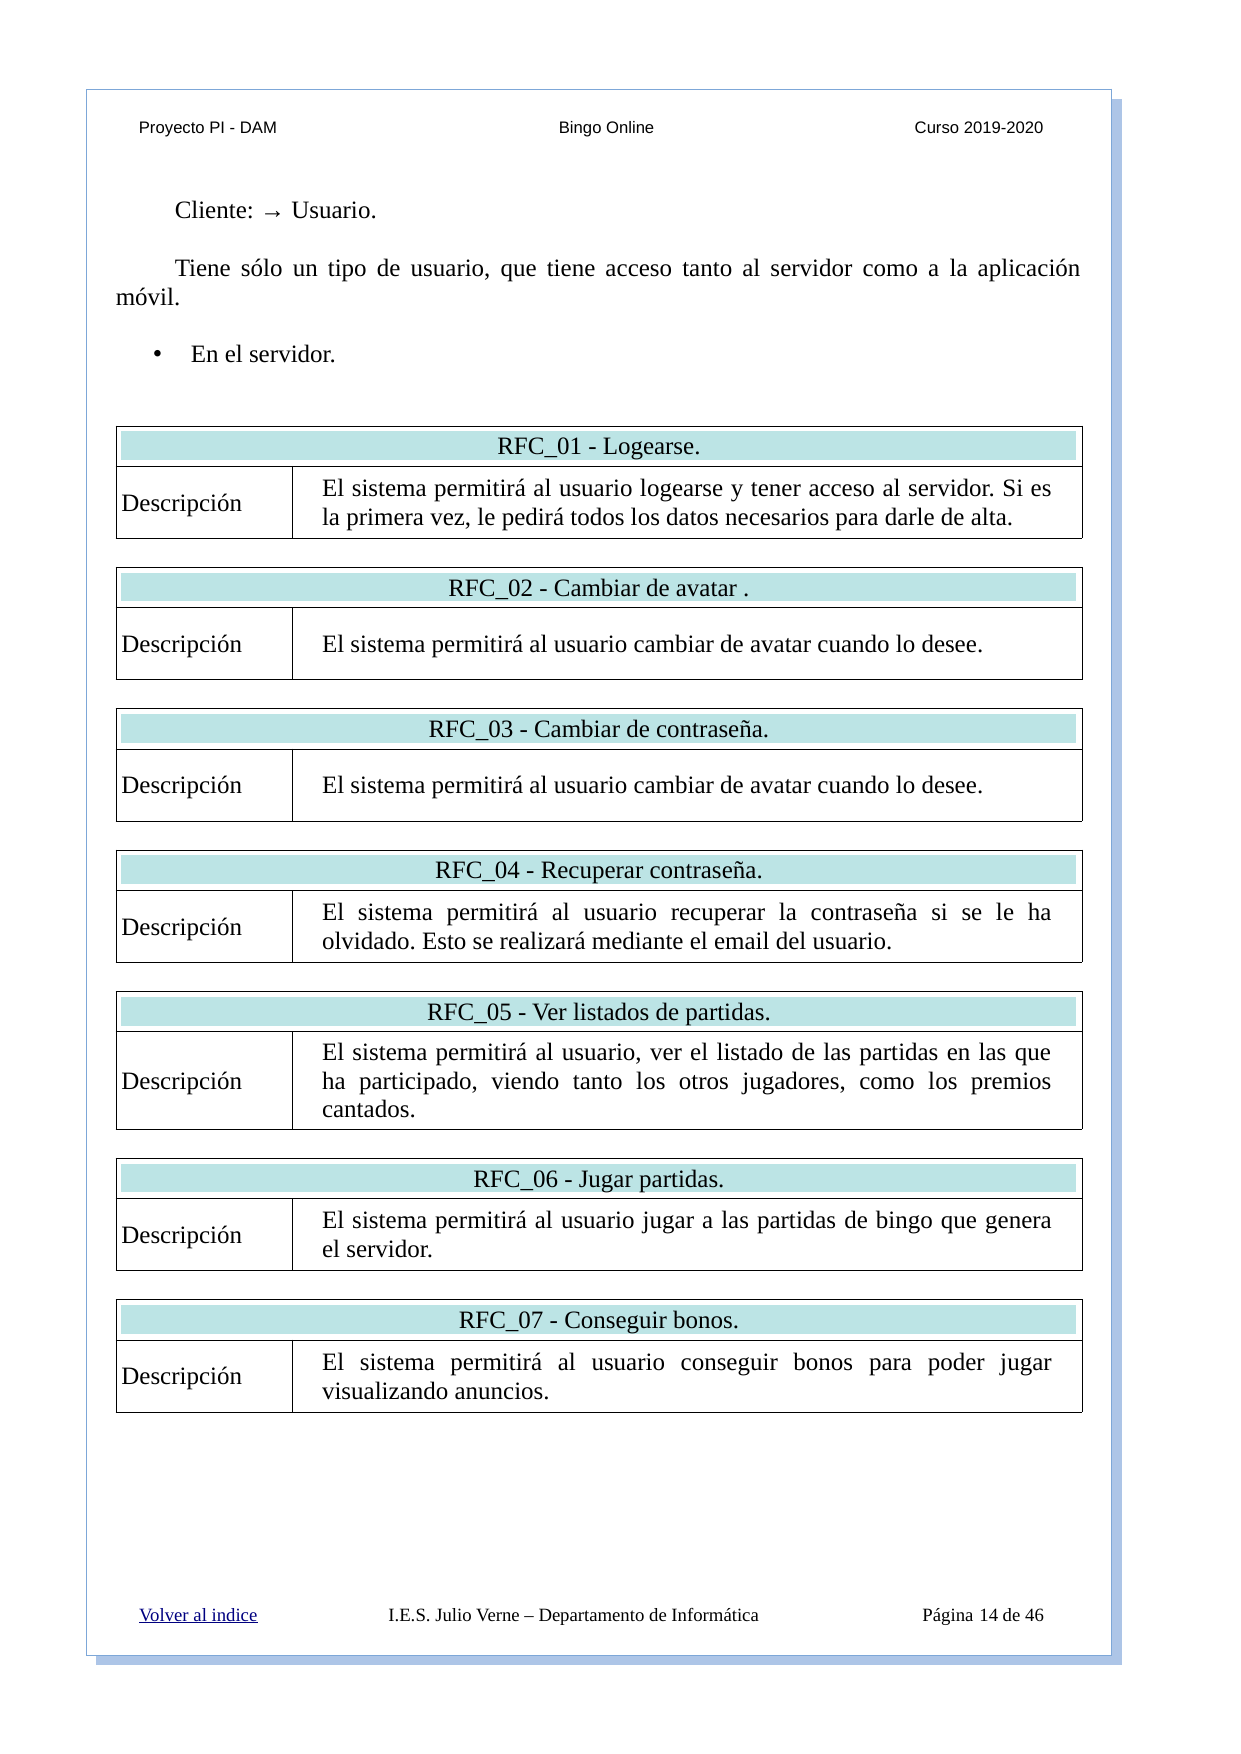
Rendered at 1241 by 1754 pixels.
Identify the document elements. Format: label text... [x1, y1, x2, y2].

table_cell Descripción [117, 1341, 292, 1412]
table_header RFC_07 - Conseguir bonos. [117, 1300, 1082, 1339]
table_cell El sistema permitirá al usuario jugar a las partidas de bingo que genera el servidor. [293, 1199, 1082, 1270]
list En el servidor. [153, 339, 1082, 368]
table_cell Descripción [117, 750, 292, 821]
table_cell El sistema permitirá al usuario cambiar de avatar cuando lo desee. [293, 608, 1082, 679]
table_header RFC_02 - Cambiar de avatar . [117, 568, 1082, 607]
table_cell El sistema permitirá al usuario conseguir bonos para poder jugar visualizando anuncios. [293, 1341, 1082, 1412]
table_cell El sistema permitirá al usuario, ver el listado de las partidas en las que ha participado, viendo tanto los otros jugadores, como los premios cantados. [293, 1032, 1082, 1129]
table_cell Descripción [117, 1199, 292, 1270]
table_cell El sistema permitirá al usuario recuperar la contraseña si se le ha olvidado. Esto se realizará mediante el email del usuario. [293, 891, 1082, 962]
table_cell Descripción [117, 891, 292, 962]
table_cell El sistema permitirá al usuario cambiar de avatar cuando lo desee. [293, 750, 1082, 821]
table_header RFC_06 - Jugar partidas. [117, 1159, 1082, 1198]
table_header RFC_01 - Logearse. [117, 427, 1082, 466]
table_cell Descripción [117, 608, 292, 679]
table_cell Descripción [117, 467, 292, 538]
text Tiene sólo un tipo de usuario, que tiene acceso tanto al servidor como a la aplicación móvil. [116, 253, 1082, 311]
table_header RFC_05 - Ver listados de partidas. [117, 992, 1082, 1031]
text Cliente: → Usuario. [116, 196, 1082, 224]
table_cell Descripción [117, 1032, 292, 1129]
table_header RFC_04 - Recuperar contraseña. [117, 851, 1082, 890]
table_header RFC_03 - Cambiar de contraseña. [117, 709, 1082, 748]
table_cell El sistema permitirá al usuario logearse y tener acceso al servidor. Si es la primera vez, le pedirá todos los datos necesarios para darle de alta. [293, 467, 1082, 538]
